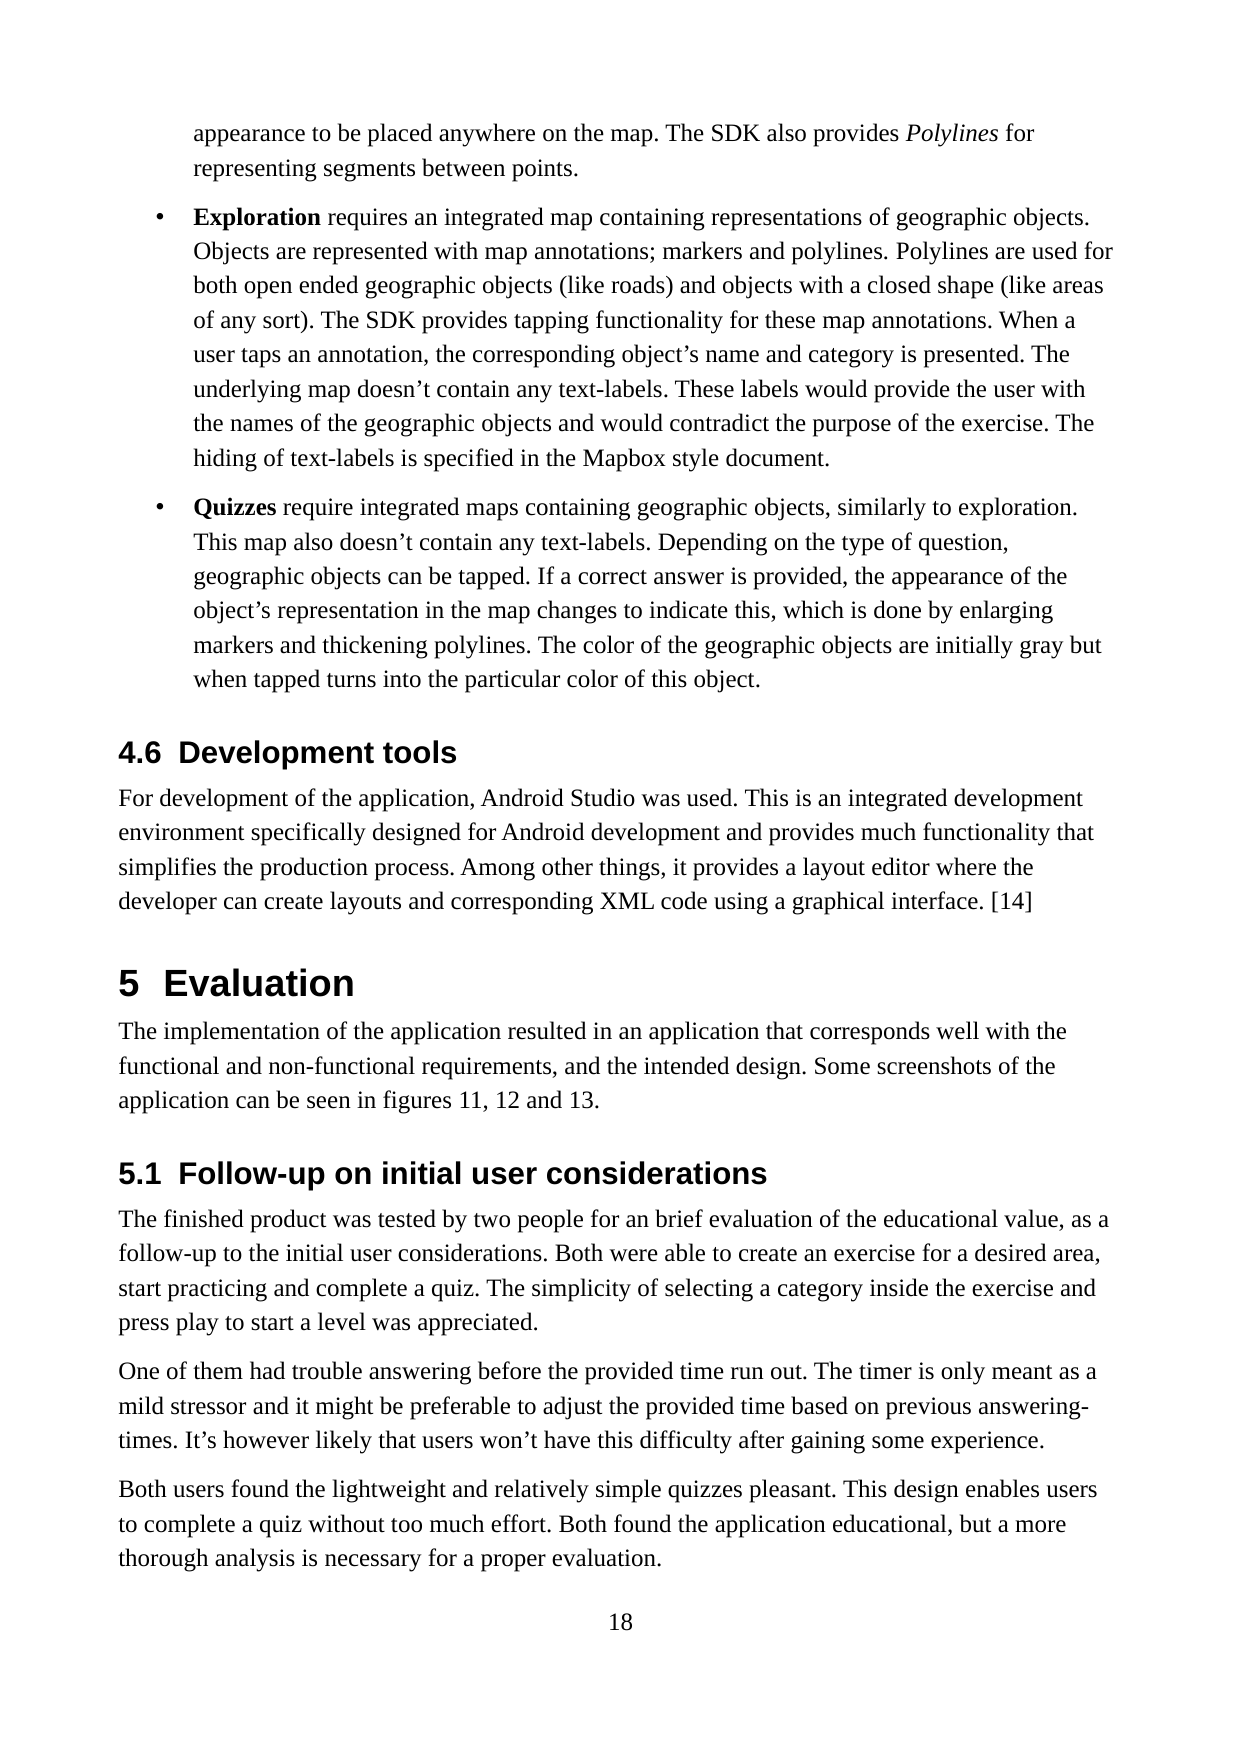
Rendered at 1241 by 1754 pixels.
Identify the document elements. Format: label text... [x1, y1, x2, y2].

text The implementation of the application resulted in an application that corresponds well with the functional and non-functional requirements, and the intended design. Some screenshots of the application can be seen in figures 11, 12 and 13. [118, 1016, 1122, 1114]
list Quizzes require integrated maps containing geographic objects, similarly to exploration. This map also doesn’t contain any text-labels. Depending on the type of question, geographic objects can be tapped. If a correct answer is provided, the appearance of the object’s representation in the map changes to indicate this, which is done by enlarging markers and thickening polylines. The color of the geographic objects are initially gray but when tapped turns into the particular color of this object. [156, 492, 1122, 693]
text Both users found the lightweight and relatively simple quizzes pleasant. This design enables users to complete a quiz without too much effort. Both found the application educational, but a more thorough analysis is necessary for a proper evaluation. [118, 1474, 1122, 1572]
text The finished product was tested by two people for an brief evaluation of the educational value, as a follow-up to the initial user considerations. Both were able to create an exercise for a desired area, start practicing and complete a quiz. The simplicity of selecting a category inside the exercise and press play to start a level was appreciated. [118, 1204, 1122, 1336]
text For development of the application, Android Studio was used. This is an integrated development environment specifically designed for Android development and provides much functionality that simplifies the production process. Among other things, it provides a layout editor where the developer can create layouts and corresponding XML code using a graphical interface. [14] [118, 783, 1122, 915]
list appearance to be placed anywhere on the map. The SDK also provides Polylines for representing segments between points. [156, 118, 1122, 181]
subtitle Evaluation [118, 960, 1122, 1004]
list Exploration requires an integrated map containing representations of geographic objects. Objects are represented with map annotations; markers and polylines. Polylines are used for both open ended geographic objects (like roads) and objects with a closed shape (like areas of any sort). The SDK provides tapping functionality for these map annotations. When a user taps an annotation, the corresponding object’s name and category is presented. The underlying map doesn’t contain any text-labels. These labels would provide the user with the names of the geographic objects and would contradict the purpose of the exercise. The hiding of text-labels is specified in the Mapbox style document. [156, 202, 1122, 472]
subtitle Follow-up on initial user considerations [118, 1155, 1122, 1191]
text One of them had trouble answering before the provided time run out. The timer is only meant as a mild stressor and it might be preferable to adjust the provided time based on previous answering-times. It’s however likely that users won’t have this difficulty after gaining some experience. [118, 1356, 1122, 1454]
subtitle Development tools [118, 734, 1122, 770]
